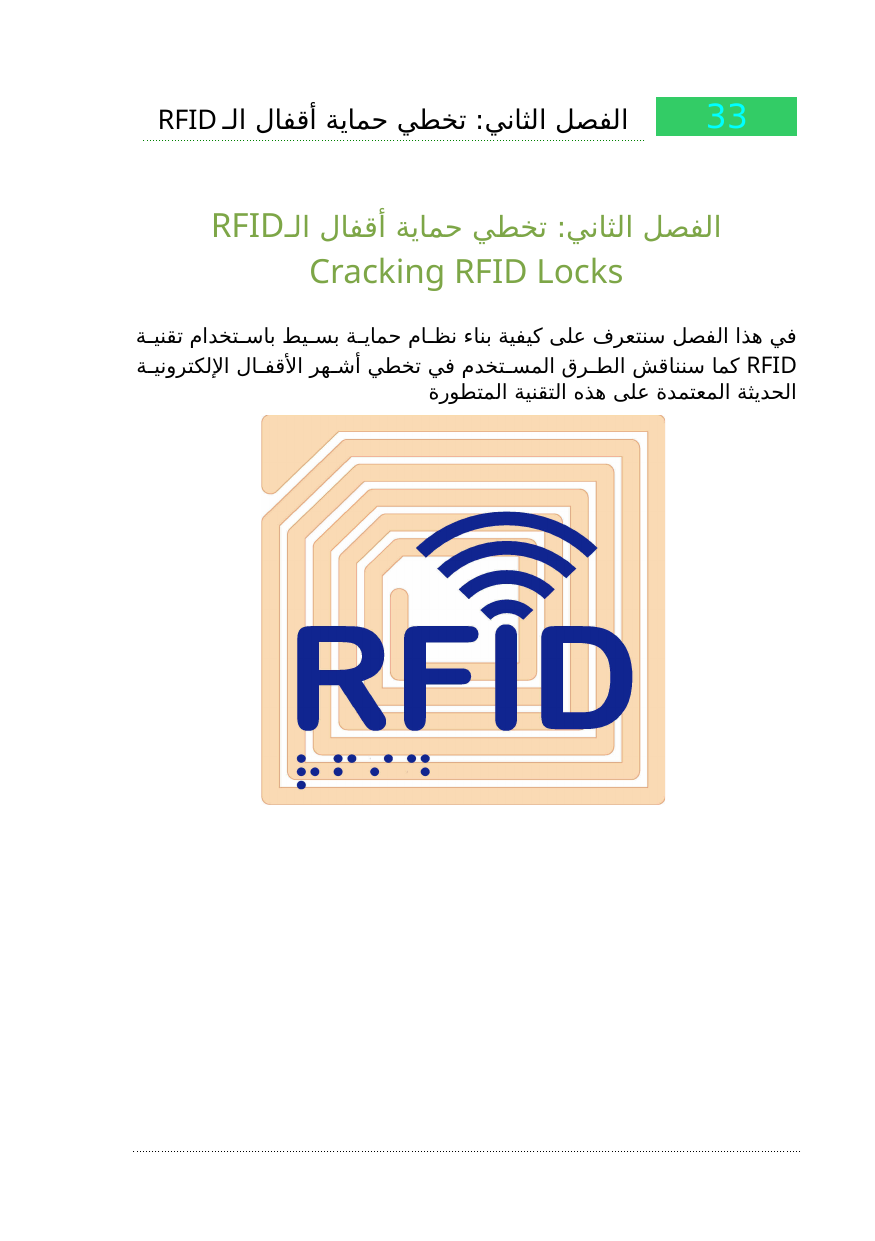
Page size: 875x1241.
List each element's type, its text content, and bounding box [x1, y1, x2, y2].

text Cracking RFID Locks [136, 248, 797, 293]
text في هذا الفصل سنتعرف على كيفية بناء نظام حماية بسيط باستخدام تقنية RFID كما سنناقش الطرق المستخدم في تخطي أشهر الأقفال الإلكترونية الحديثة المعتمدة على هذه التقنية المتطورة [136, 324, 797, 404]
subtitle الفصل الثاني: تخطي حماية أقفال الـRFID [136, 202, 797, 248]
picture [261, 415, 666, 805]
